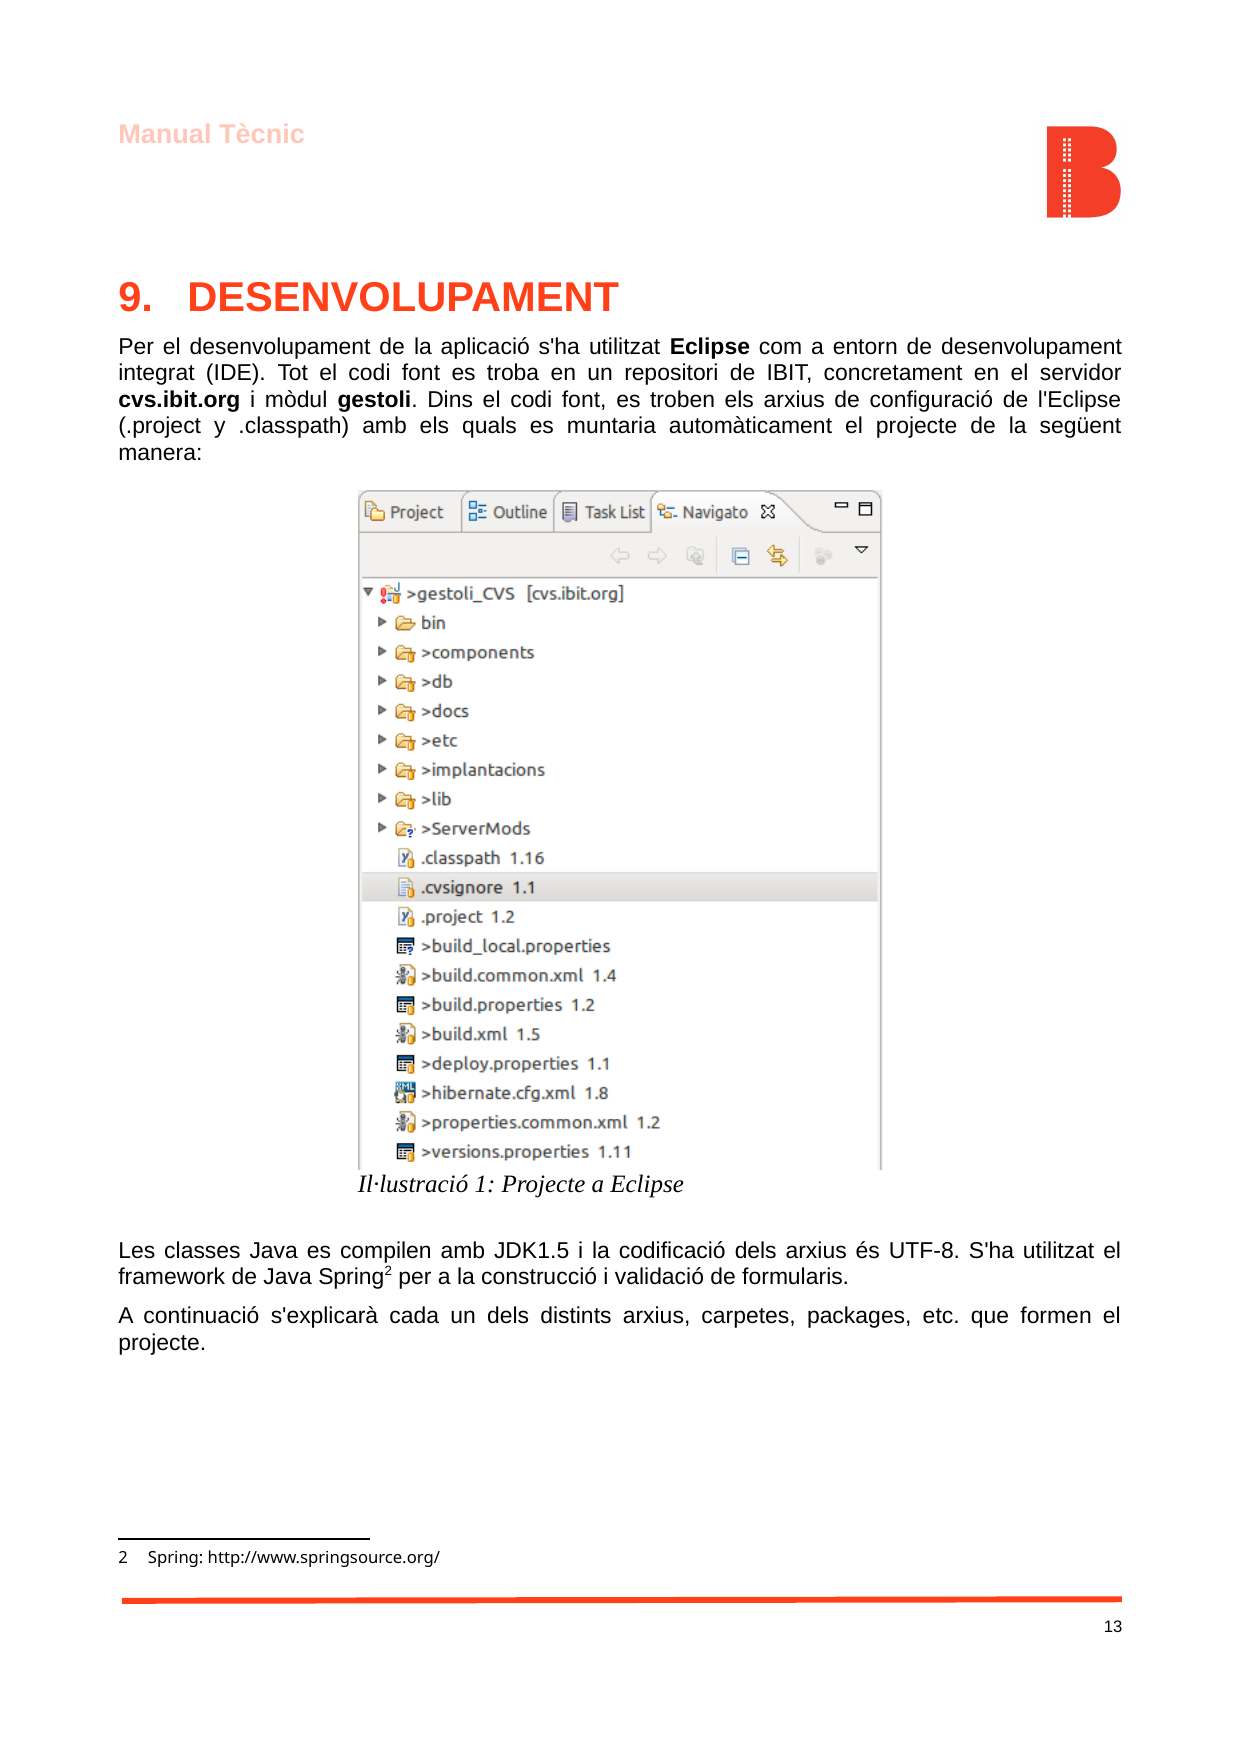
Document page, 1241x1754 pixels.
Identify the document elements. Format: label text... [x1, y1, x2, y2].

text Il·lustració : Projecte a Eclipse [358, 1170, 883, 1198]
picture [1036, 124, 1130, 221]
text Les classes Java es compilen amb JDK1.5 i la codificació dels arxius és UTF-8. S'ha utilitzat el framework de Java Spring per a la construcció i validació de formularis. [118, 1237, 1122, 1290]
text Spring: http://www.springsource.org/ [118, 1545, 1122, 1568]
picture [357, 490, 883, 1170]
text Per el desenvolupament de la aplicació s'ha utilitzat Eclipse com a entorn de desenvolupament integrat (IDE). Tot el codi font es troba en un repositori de IBIT, concretament en el servidor cvs.ibit.org i mòdul gestoli. Dins el codi font, es troben els arxius de configuració de l'Eclipse (.project y .classpath) amb els quals es muntaria automàticament el projecte de la següent manera: [118, 333, 1122, 465]
subtitle DESENVOLUPAMENT [118, 273, 1122, 321]
text A continuació s'explicarà cada un dels distints arxius, carpetes, packages, etc. que formen el projecte. [118, 1302, 1122, 1355]
